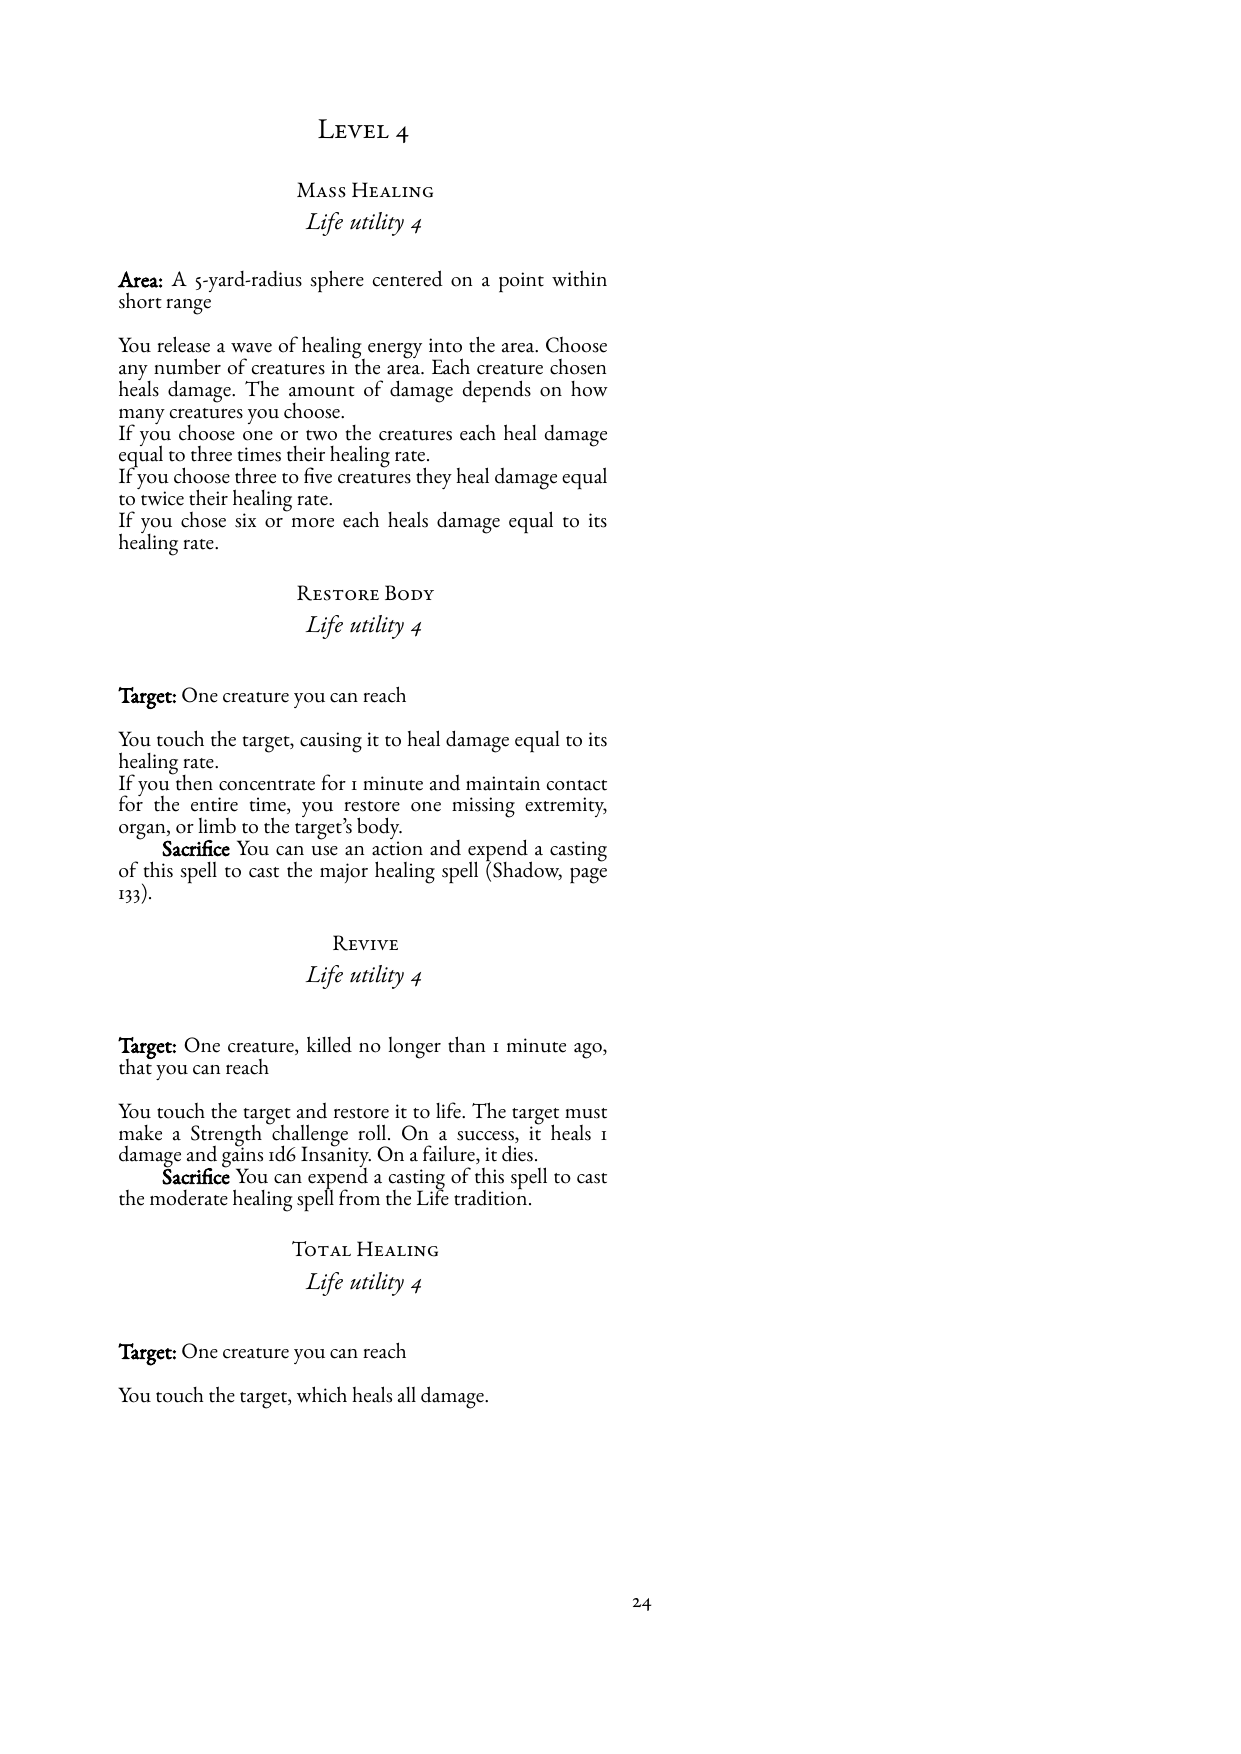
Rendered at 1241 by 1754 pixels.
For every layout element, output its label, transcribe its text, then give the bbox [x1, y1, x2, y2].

text You touch the target, causing it to heal damage equal to its healing rate. [118, 721, 608, 774]
text You touch the target and restore it to life. The target must make a Strength challenge roll. On a success, it heals 1 damage and gains 1d6 Insanity. On a failure, it dies. [118, 1093, 608, 1168]
list Target: One creature you can reach [118, 1326, 608, 1365]
text If you chose six or more each heals damage equal to its healing rate. [118, 512, 608, 556]
subtitle Life utility 4 [118, 1272, 608, 1296]
subtitle Life utility 4 [118, 966, 608, 990]
text Sacrifice You can use an action and expend a casting of this spell to cast the major healing spell (Shadow, page 133). [118, 840, 608, 906]
text If you choose three to five creatures they heal damage equal to twice their healing rate. [118, 468, 608, 512]
text If you then concentrate for 1 minute and maintain contact for the entire time, you restore one missing extremity, organ, or limb to the target’s body. [118, 774, 608, 840]
subtitle Life utility 4 [118, 213, 608, 237]
text You release a wave of healing energy into the area. Choose any number of creatures in the area. Each creature chosen heals damage. The amount of damage depends on how many creatures you choose. [118, 327, 608, 424]
subtitle Mass Healing [118, 182, 608, 204]
list Target: One creature you can reach [118, 669, 608, 709]
subtitle Restore Body [118, 585, 608, 607]
subtitle Total Healing [118, 1241, 608, 1263]
subtitle Life utility 4 [118, 616, 608, 640]
text If you choose one or two the creatures each heal damage equal to three times their healing rate. [118, 424, 608, 468]
list Area: A 5-yard-radius sphere centered on a point within short range [118, 266, 608, 315]
text You touch the target, which heals all damage. [118, 1377, 608, 1409]
subtitle Level 4 [118, 118, 608, 147]
subtitle Revive [118, 935, 608, 957]
list Target: One creature, killed no longer than 1 minute ago, that you can reach [118, 1019, 608, 1081]
text Sacrifice You can expend a casting of this spell to cast the moderate healing spell from the Life tradition. [118, 1168, 608, 1212]
